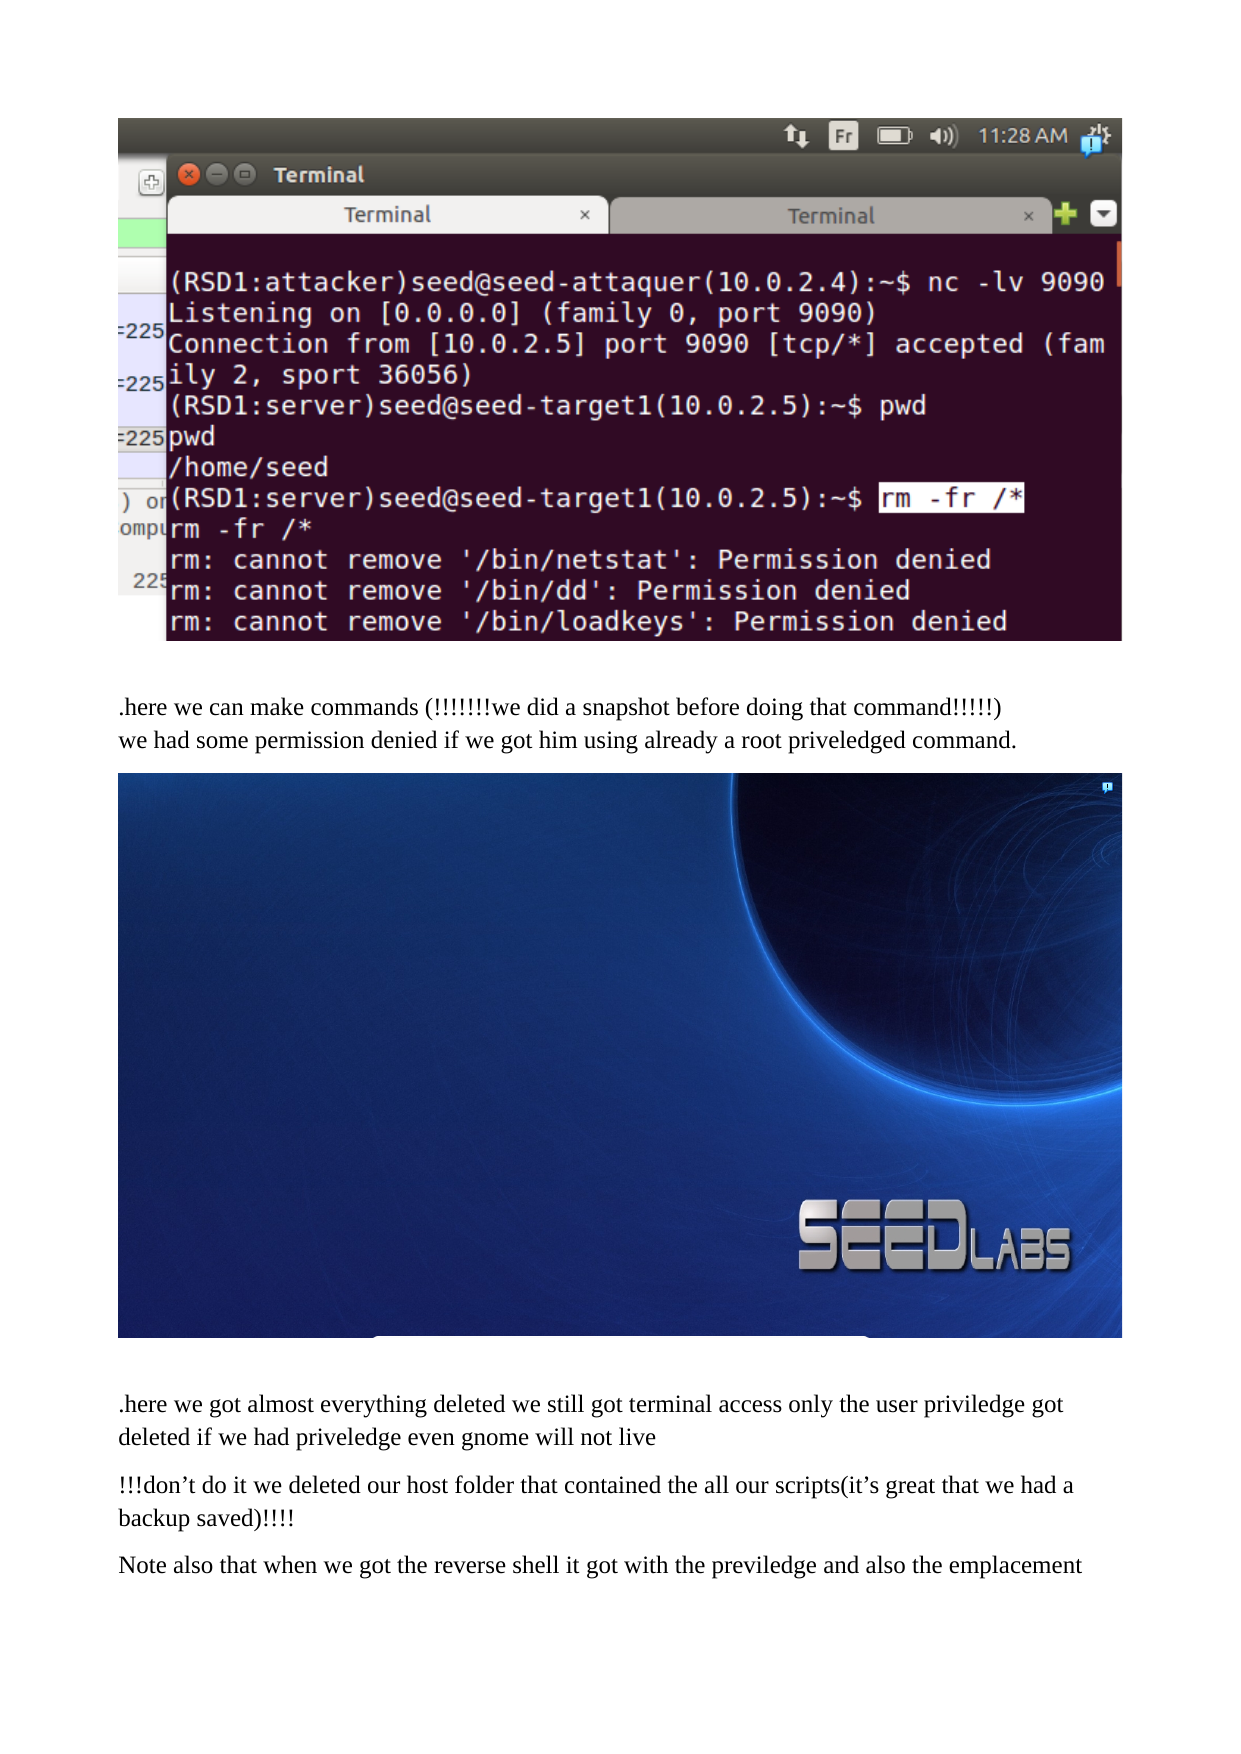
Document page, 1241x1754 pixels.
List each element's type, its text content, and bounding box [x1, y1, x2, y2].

text .here we got almost everything deleted we still got terminal access only the user priviledge got deleted if we had priveledge even gnome will not live [118, 1389, 1122, 1451]
text .here we can make commands (!!!!!!!we did a snapshot before doing that command!!!!!) we had some permission denied if we got him using already a root priveledged command. [118, 692, 1122, 754]
picture [118, 773, 1123, 1338]
picture [118, 118, 1123, 641]
text Note also that when we got the reverse shell it got with the previledge and also the emplacement [118, 1551, 1122, 1579]
text !!!don’t do it we deleted our host folder that contained the all our scripts(it’s great that we had a backup saved)!!!! [118, 1470, 1122, 1532]
